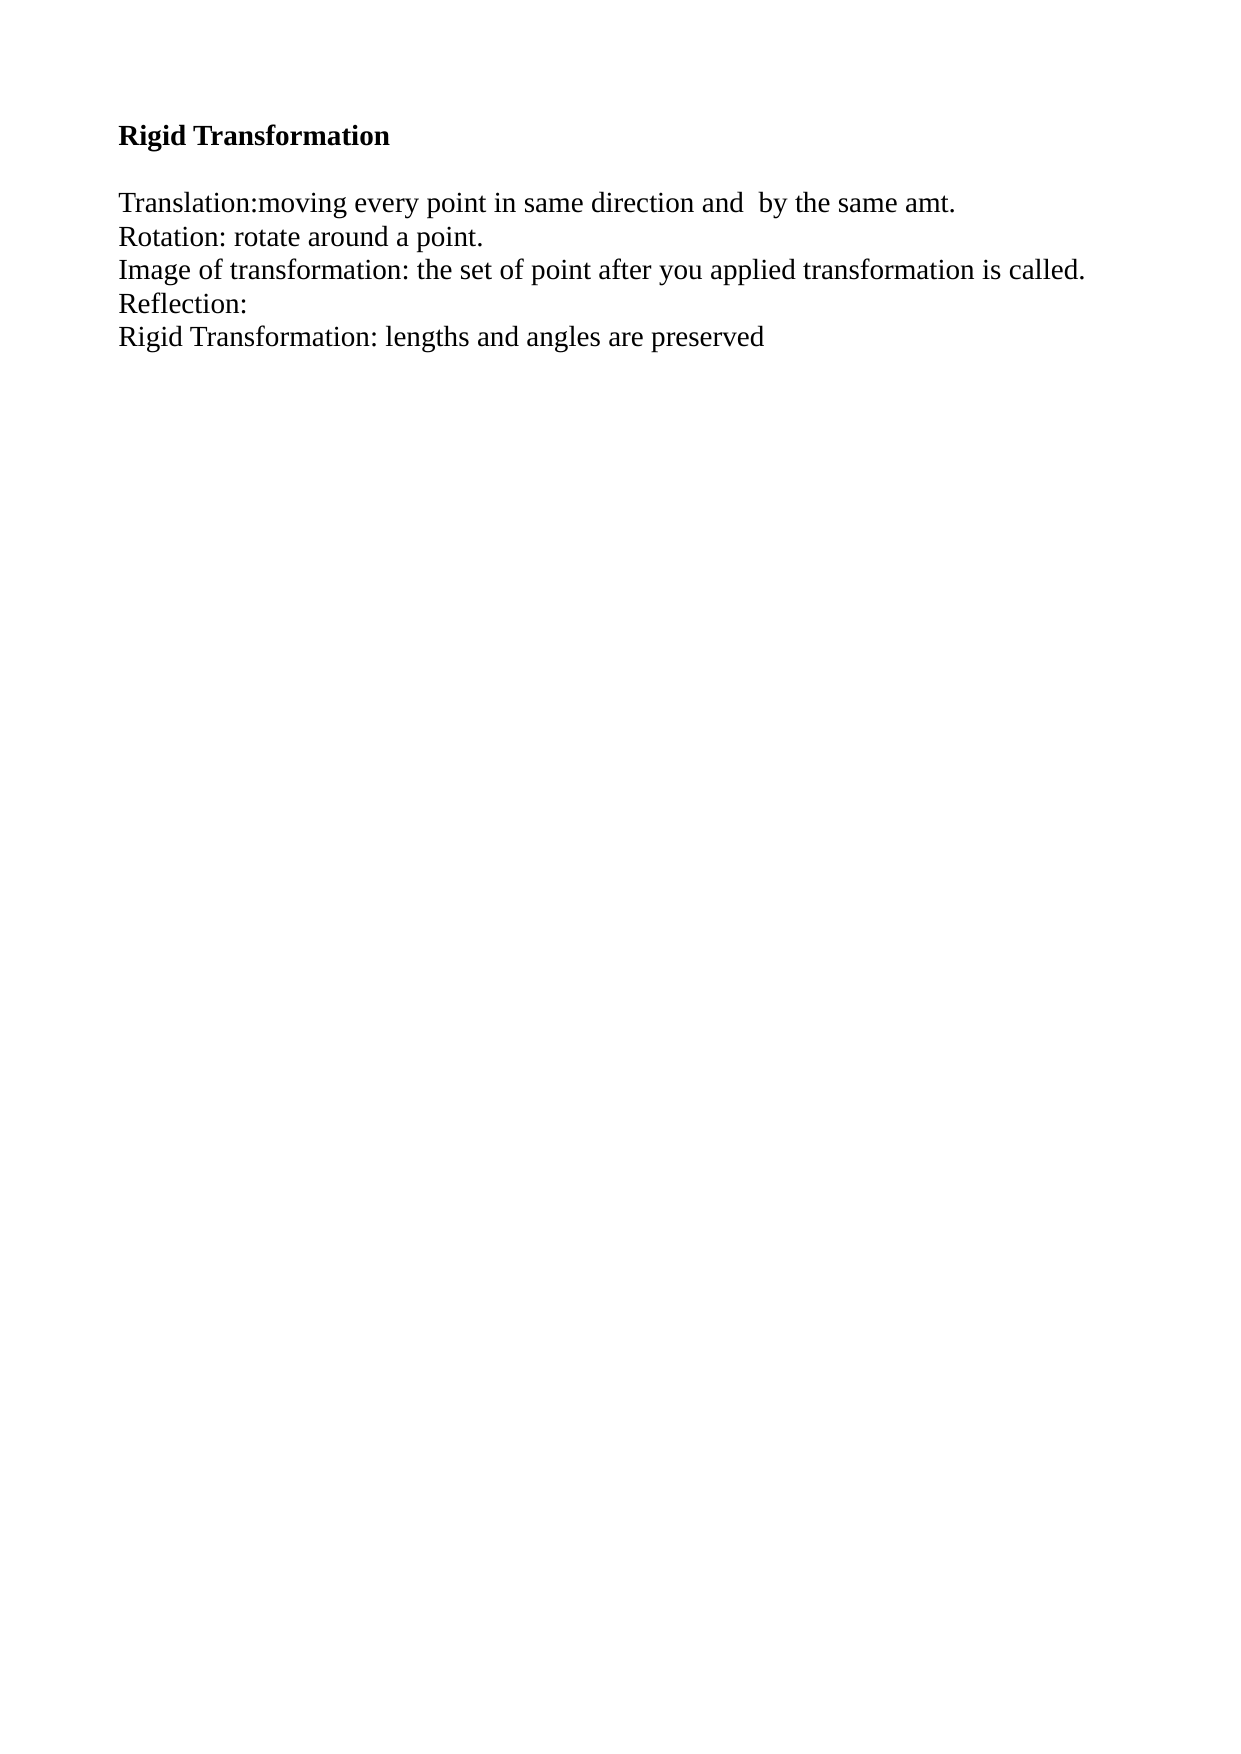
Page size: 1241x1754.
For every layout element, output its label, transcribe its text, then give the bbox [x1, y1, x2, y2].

text Translation:moving every point in same direction and by the same amt. [118, 185, 1122, 219]
text Reflection: [118, 286, 1122, 319]
text Rotation: rotate around a point. [118, 219, 1122, 252]
text Image of transformation: the set of point after you applied transformation is called. [118, 252, 1122, 286]
text Rigid Transformation: lengths and angles are preserved [118, 319, 1122, 353]
text Rigid Transformation [118, 118, 1122, 152]
